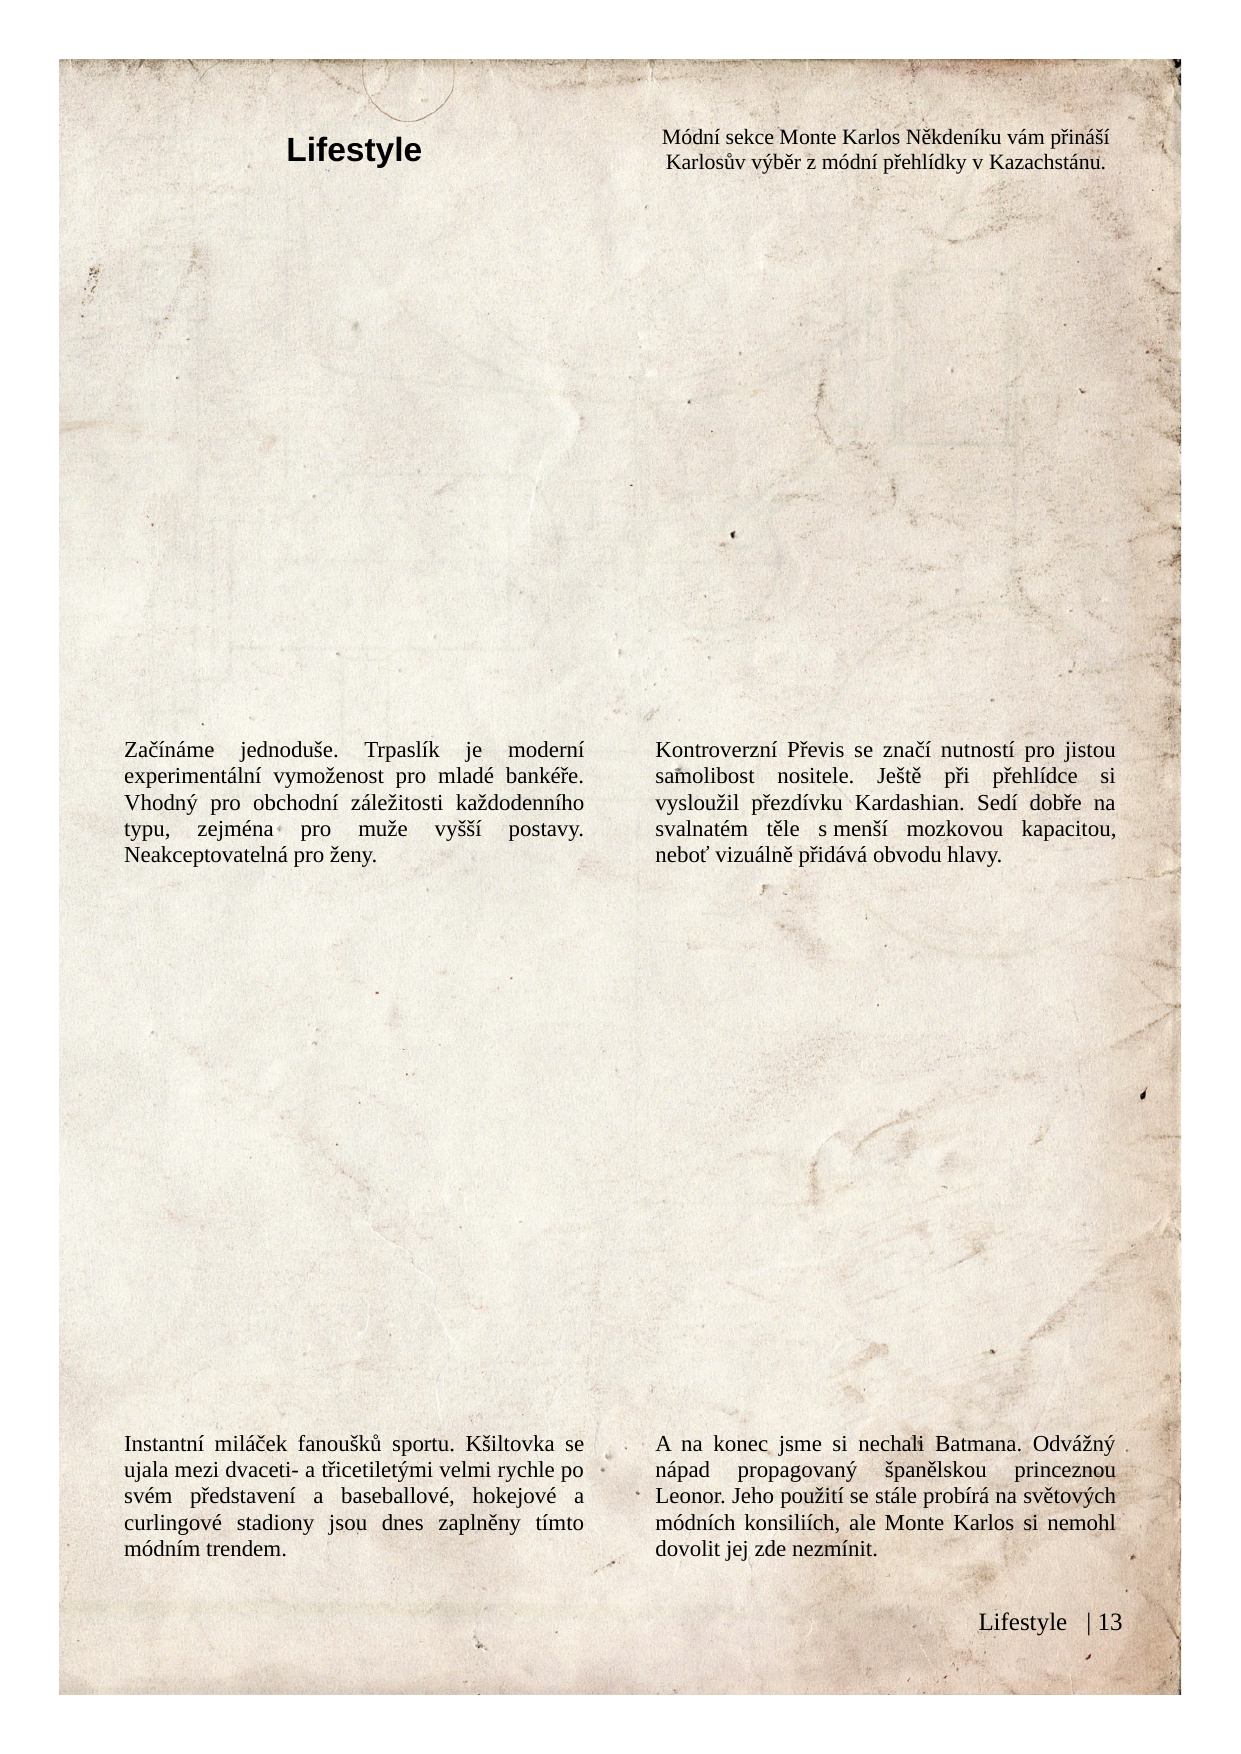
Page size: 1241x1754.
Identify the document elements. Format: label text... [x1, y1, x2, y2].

table_cell [590, 1424, 649, 1567]
table_header Módní sekce Monte Karlos Někdeníku vám přináší Karlosův výběr z módní přehlídky v Kazachstánu. [650, 118, 1122, 180]
table_cell Začínáme jednoduše. Trpaslík je moderní experimentální vymoženost pro mladé bankéře. Vhodný pro obchodní záležitosti každodenního typu, zejména pro muže vyšší postavy. Neakceptovatelná pro ženy. [118, 730, 590, 874]
table_cell [590, 730, 649, 874]
table_cell [650, 180, 1122, 730]
table_cell Kontroverzní Převis se značí nutností pro jistou samolibost nositele. Ještě při přehlídce si vysloužil přezdívku Kardashian. Sedí dobře na svalnatém těle s menší mozkovou kapacitou, neboť vizuálně přidává obvodu hlavy. [650, 730, 1122, 874]
table_cell [590, 874, 649, 1424]
table_header [590, 118, 649, 180]
table_cell [650, 874, 1122, 1424]
table_cell [118, 180, 590, 730]
table_cell [590, 180, 649, 730]
table_cell [118, 874, 590, 1424]
table_cell Instantní miláček fanoušků sportu. Kšiltovka se ujala mezi dvaceti- a třicetiletými velmi rychle po svém představení a baseballové, hokejové a curlingové stadiony jsou dnes zaplněny tímto módním trendem. [118, 1424, 590, 1567]
table_header Lifestyle [118, 118, 590, 180]
table_cell A na konec jsme si nechali Batmana. Odvážný nápad propagovaný španělskou princeznou Leonor. Jeho použití se stále probírá na světových módních konsiliích, ale Monte Karlos si nemohl dovolit jej zde nezmínit. [650, 1424, 1122, 1567]
